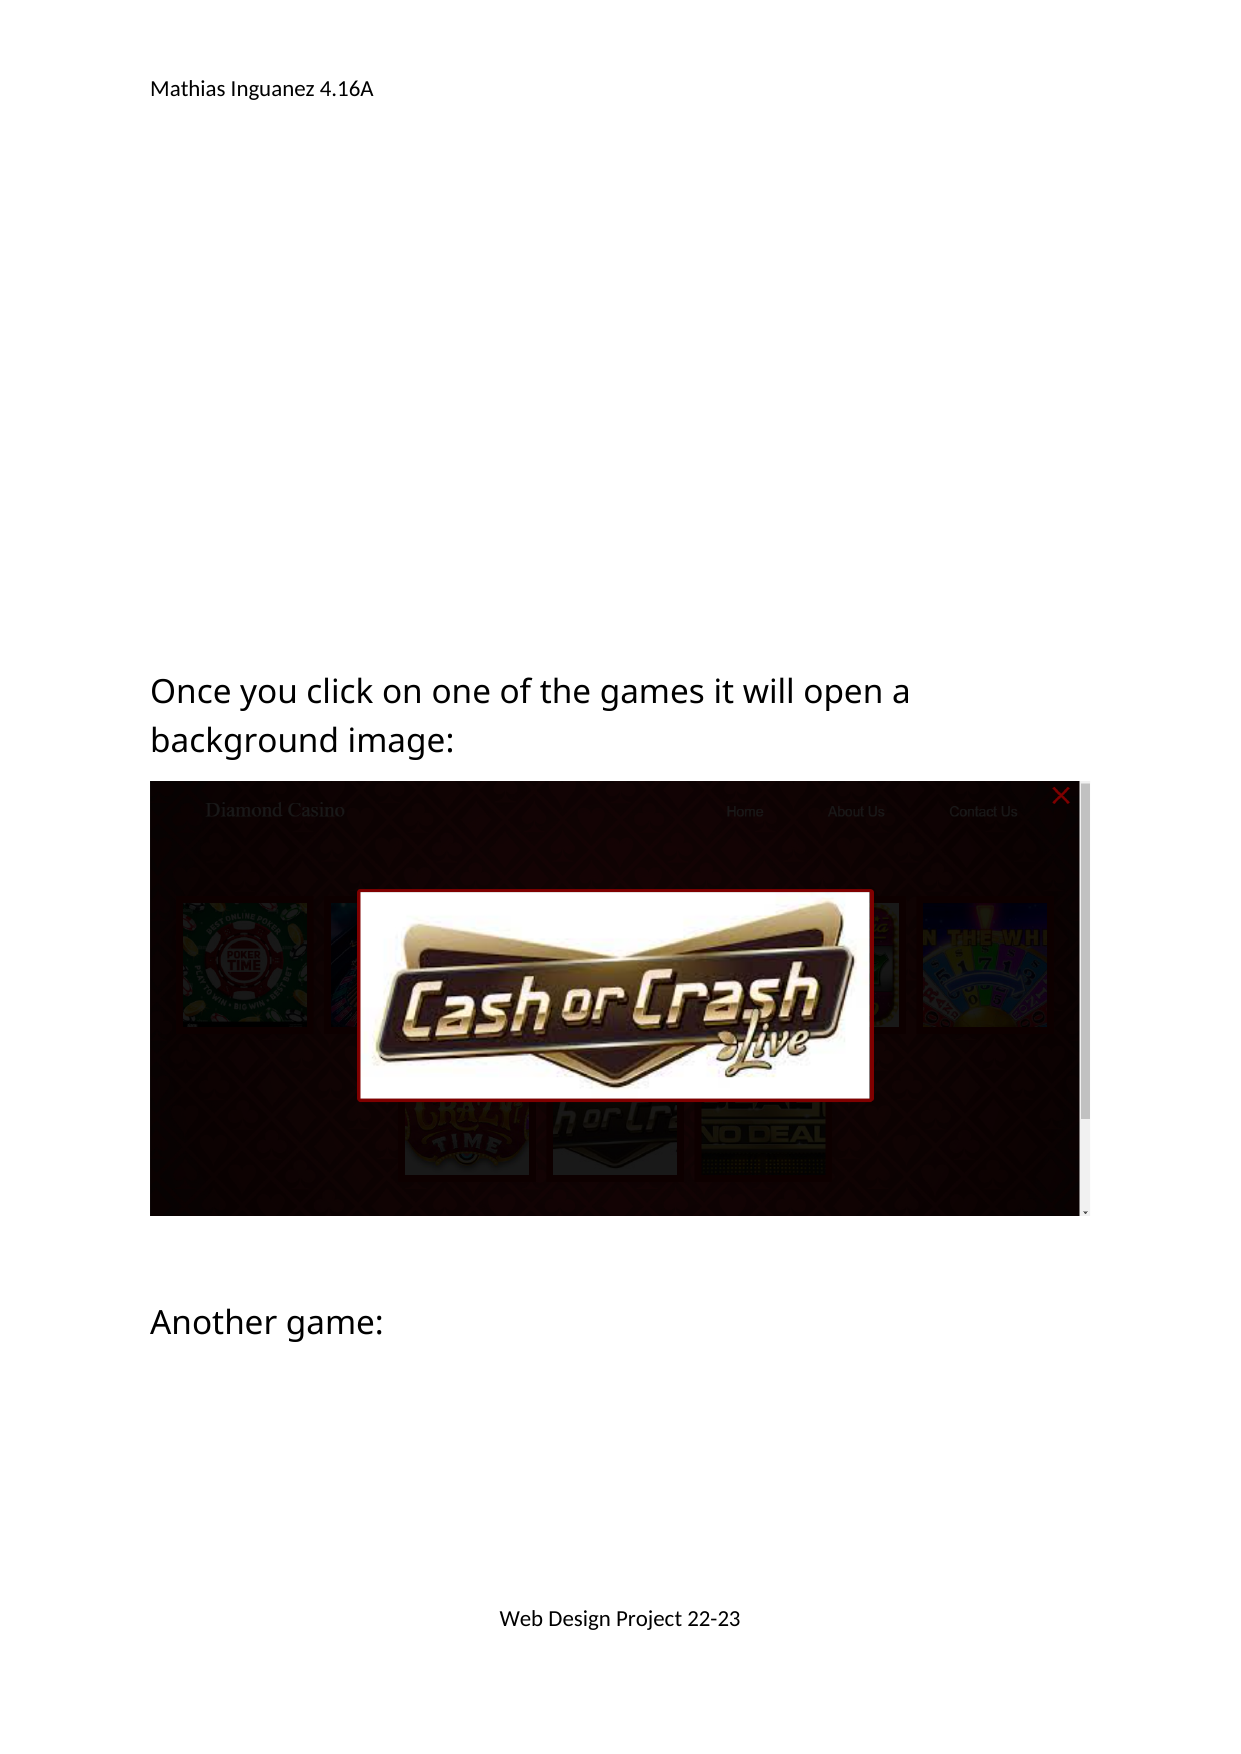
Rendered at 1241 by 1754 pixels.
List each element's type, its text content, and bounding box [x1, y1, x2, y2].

text Another game: [150, 1299, 1090, 1344]
text Once you click on one of the games it will open a background image: [150, 668, 1090, 762]
